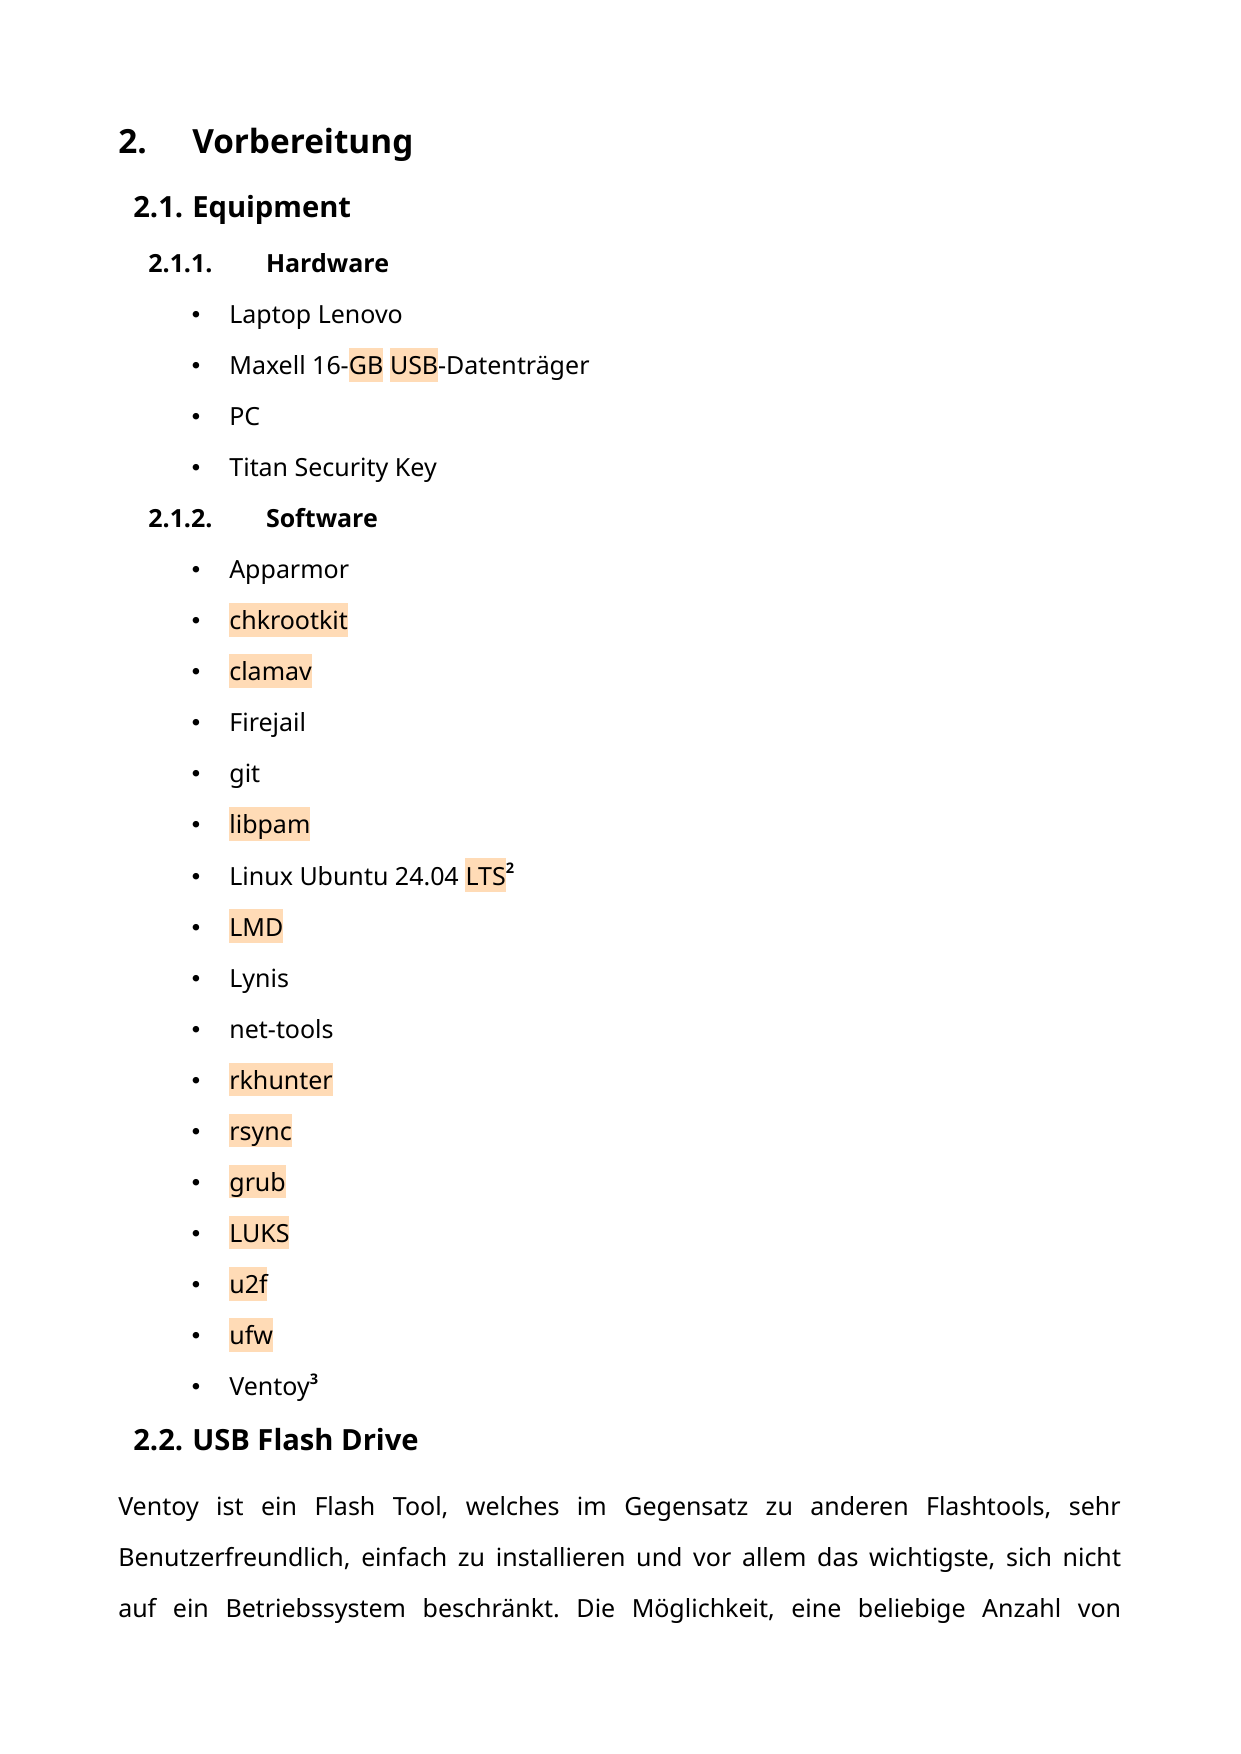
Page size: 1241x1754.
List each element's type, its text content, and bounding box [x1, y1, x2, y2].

subtitle Hardware [118, 246, 1122, 280]
list ufw [192, 1318, 1122, 1352]
list net-tools [192, 1011, 1122, 1045]
list PC [192, 399, 1122, 433]
list Apparmor [192, 552, 1122, 586]
list u2f [192, 1267, 1122, 1301]
list git [192, 756, 1122, 790]
subtitle Equipment [118, 186, 1122, 226]
subtitle Software [118, 501, 1122, 535]
list clamav [192, 654, 1122, 688]
list Lynis [192, 960, 1122, 994]
list chkrootkit [192, 603, 1122, 637]
subtitle USB Flash Drive [118, 1420, 1122, 1459]
list Titan Security Key [192, 450, 1122, 484]
text Ventoy ist ein Flash Tool, welches im Gegensatz zu anderen Flashtools, sehr Benutzerfreundlich, einfach zu installieren und vor allem das wichtigste, sich nicht auf ein Betriebssystem beschränkt. Die Möglichkeit, eine beliebige Anzahl von [118, 1488, 1122, 1624]
list Firejail [192, 705, 1122, 739]
list Maxell 16-GB USB-Datenträger [192, 348, 1122, 382]
list LUKS [192, 1216, 1122, 1249]
list Ventoy3 [192, 1369, 1122, 1403]
subtitle Vorbereitung [118, 118, 1122, 163]
list rsync [192, 1113, 1122, 1147]
list libpam [192, 807, 1122, 841]
list Laptop Lenovo [192, 297, 1122, 331]
list LMD [192, 909, 1122, 943]
list grub [192, 1164, 1122, 1198]
list rkhunter [192, 1062, 1122, 1096]
list Linux Ubuntu 24.04 LTS2 [192, 858, 1122, 892]
